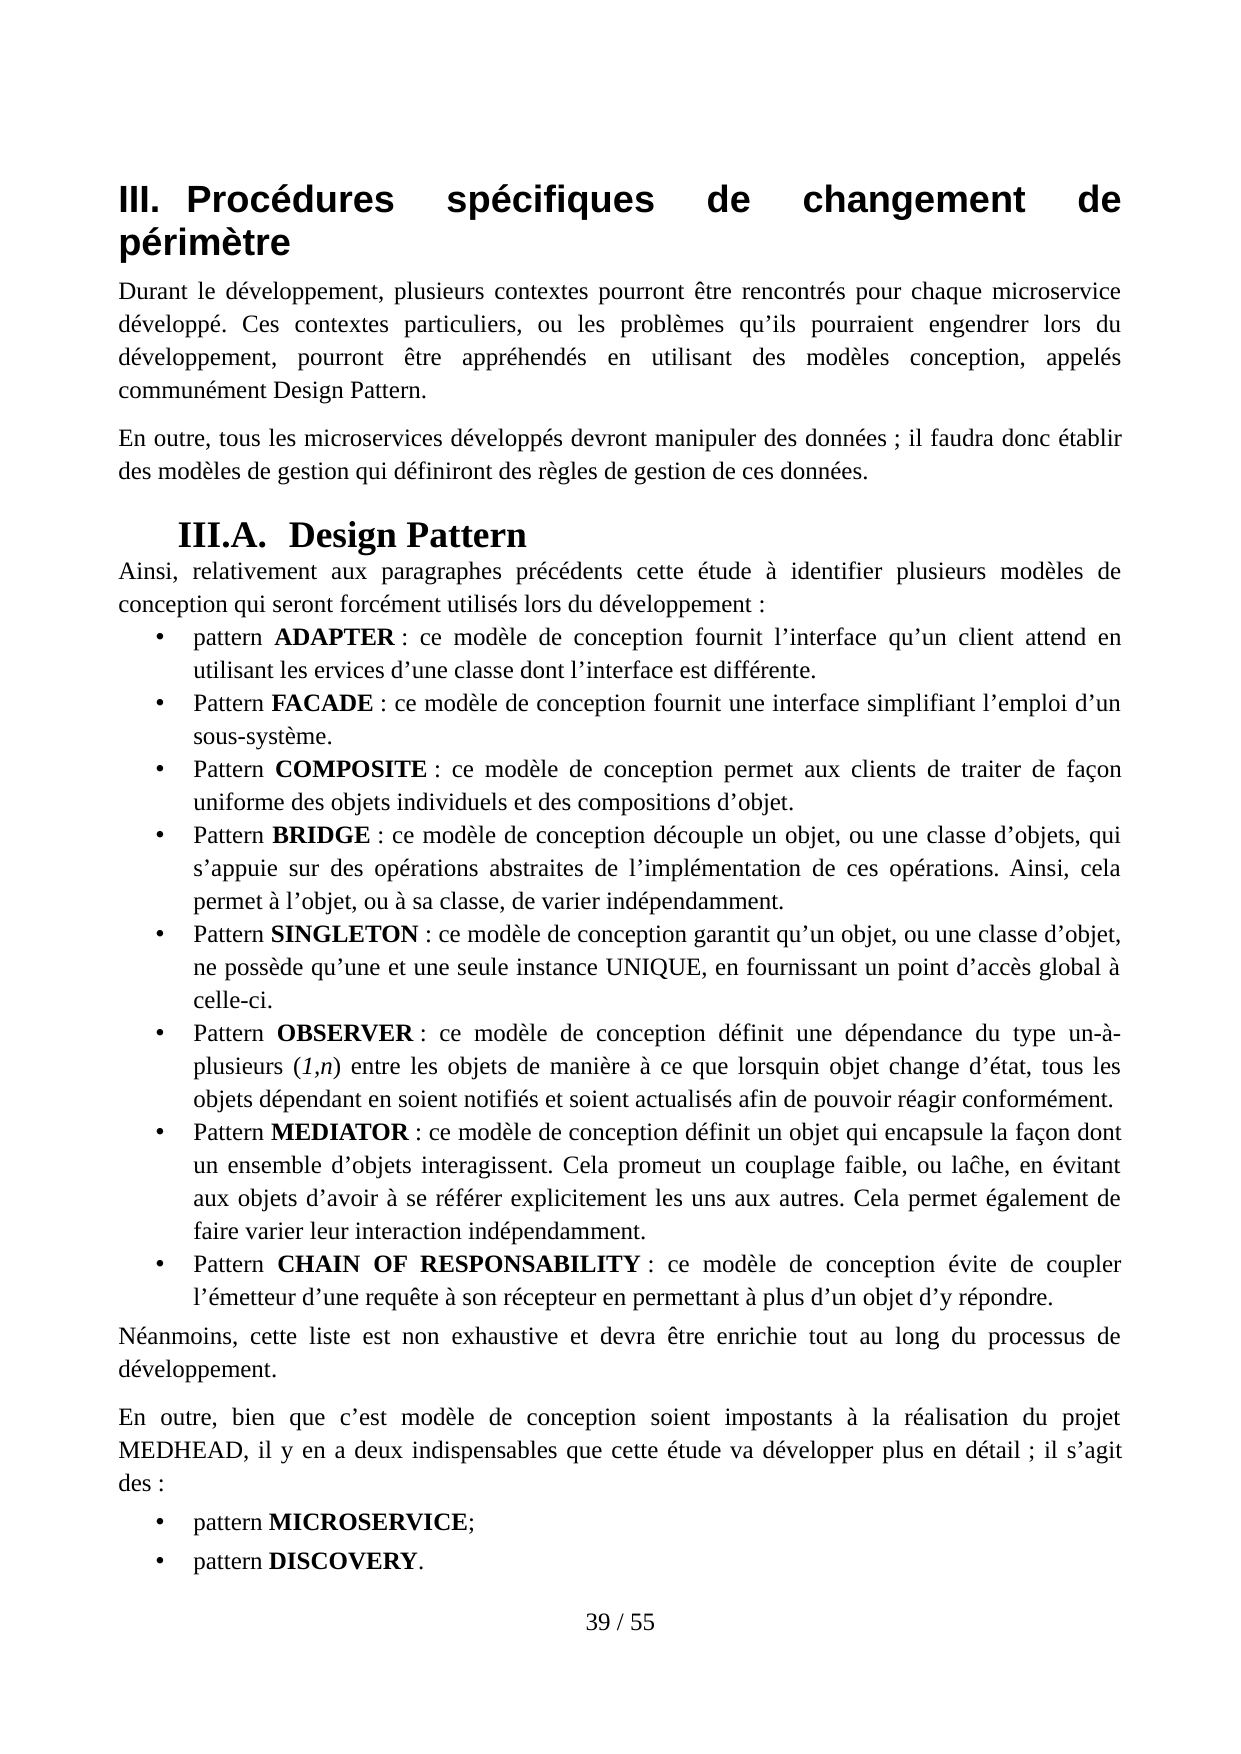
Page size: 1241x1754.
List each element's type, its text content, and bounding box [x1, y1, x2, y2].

text Durant le développement, plusieurs contextes pourront être rencontrés pour chaque microservice développé. Ces contextes particuliers, ou les problèmes qu’ils pourraient engendrer lors du développement, pourront être appréhendés en utilisant des modèles conception, appelés communément Design Pattern. [118, 276, 1122, 404]
list pattern ADAPTER : ce modèle de conception fournit l’interface qu’un client attend en utilisant les ervices d’une classe dont l’interface est différente. [156, 622, 1122, 684]
list pattern MICROSERVICE; [156, 1507, 1122, 1536]
subtitle Procédures spécifiques de changement de périmètre [118, 176, 1122, 264]
list Pattern COMPOSITE : ce modèle de conception permet aux clients de traiter de façon uniforme des objets individuels et des compositions d’objet. [156, 754, 1122, 816]
list pattern DISCOVERY. [156, 1546, 1122, 1575]
text En outre, tous les microservices développés devront manipuler des données ; il faudra donc établir des modèles de gestion qui définiront des règles de gestion de ces données. [118, 423, 1122, 484]
subtitle Design Pattern [118, 512, 1122, 555]
text Néanmoins, cette liste est non exhaustive et devra être enrichie tout au long du processus de développement. [118, 1321, 1122, 1383]
list Pattern OBSERVER : ce modèle de conception définit une dépendance du type un-à-plusieurs (1,n) entre les objets de manière à ce que lorsquin objet change d’état, tous les objets dépendant en soient notifiés et soient actualisés afin de pouvoir réagir conformément. [156, 1018, 1122, 1113]
text Ainsi, relativement aux paragraphes précédents cette étude à identifier plusieurs modèles de conception qui seront forcément utilisés lors du développement : [118, 556, 1122, 618]
list Pattern BRIDGE : ce modèle de conception découple un objet, ou une classe d’objets, qui s’appuie sur des opérations abstraites de l’implémentation de ces opérations. Ainsi, cela permet à l’objet, ou à sa classe, de varier indépendamment. [156, 820, 1122, 915]
list Pattern MEDIATOR : ce modèle de conception définit un objet qui encapsule la façon dont un ensemble d’objets interagissent. Cela promeut un couplage faible, ou laĉhe, en évitant aux objets d’avoir à se référer explicitement les uns aux autres. Cela permet également de faire varier leur interaction indépendamment. [156, 1117, 1122, 1245]
list Pattern CHAIN OF RESPONSABILITY : ce modèle de conception évite de coupler l’émetteur d’une requête à son récepteur en permettant à plus d’un objet d’y répondre. [156, 1249, 1122, 1311]
list Pattern SINGLETON : ce modèle de conception garantit qu’un objet, ou une classe d’objet, ne possède qu’une et une seule instance UNIQUE, en fournissant un point d’accès global à celle-ci. [156, 919, 1122, 1014]
text En outre, bien que c’est modèle de conception soient impostants à la réalisation du projet MEDHEAD, il y en a deux indispensables que cette étude va développer plus en détail ; il s’agit des : [118, 1402, 1122, 1497]
list Pattern FACADE : ce modèle de conception fournit une interface simplifiant l’emploi d’un sous-système. [156, 688, 1122, 750]
